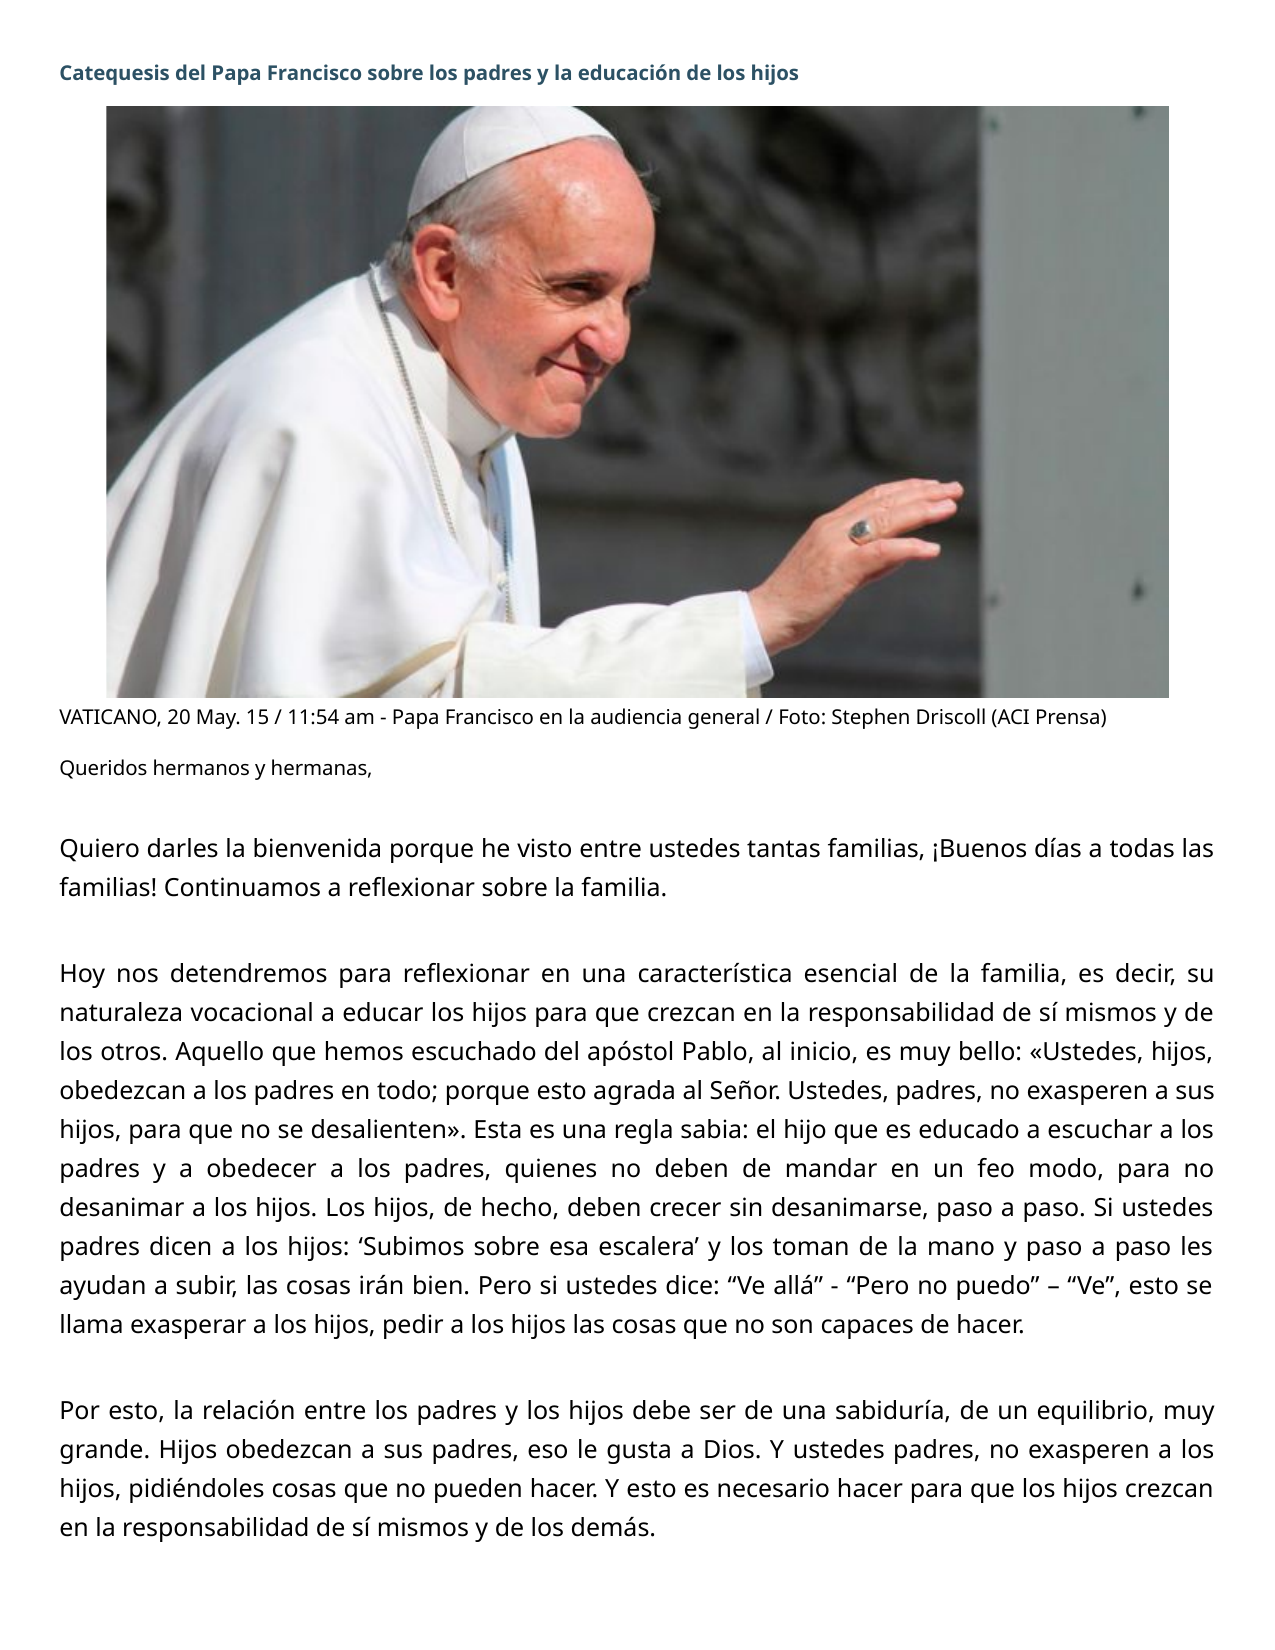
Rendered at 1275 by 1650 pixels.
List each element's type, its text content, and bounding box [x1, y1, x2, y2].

text Queridos hermanos y hermanas, [59, 754, 1216, 782]
text VATICANO, 20 May. 15 / 11:54 am - Papa Francisco en la audiencia general / Foto: Stephen Driscoll (ACI Prensa) [59, 110, 1216, 731]
text Quiero darles la bienvenida porque he visto entre ustedes tantas familias, ¡Buenos días a todas las familias! Continuamos a reflexionar sobre la familia. [59, 825, 1216, 903]
subtitle Catequesis del Papa Francisco sobre los padres y la educación de los hijos [59, 59, 1216, 87]
text Por esto, la relación entre los padres y los hijos debe ser de una sabiduría, de un equilibrio, muy grande. Hijos obedezcan a sus padres, eso le gusta a Dios. Y ustedes padres, no exasperen a los hijos, pidiéndoles cosas que no pueden hacer. Y esto es necesario hacer para que los hijos crezcan en la responsabilidad de sí mismos y de los demás. [59, 1388, 1216, 1544]
picture [106, 106, 1169, 698]
text Hoy nos detendremos para reflexionar en una característica esencial de la familia, es decir, su naturaleza vocacional a educar los hijos para que crezcan en la responsabilidad de sí mismos y de los otros. Aquello que hemos escuchado del apóstol Pablo, al inicio, es muy bello: «Ustedes, hijos, obedezcan a los padres en todo; porque esto agrada al Señor. Ustedes, padres, no exasperen a sus hijos, para que no se desalienten». Esta es una regla sabia: el hijo que es educado a escuchar a los padres y a obedecer a los padres, quienes no deben de mandar en un feo modo, para no desanimar a los hijos. Los hijos, de hecho, deben crecer sin desanimarse, paso a paso. Si ustedes padres dicen a los hijos: ‘Subimos sobre esa escalera’ y los toman de la mano y paso a paso les ayudan a subir, las cosas irán bien. Pero si ustedes dice: “Ve allá” - “Pero no puedo” – “Ve”, esto se llama exasperar a los hijos, pedir a los hijos las cosas que no son capaces de hacer. [59, 950, 1216, 1341]
